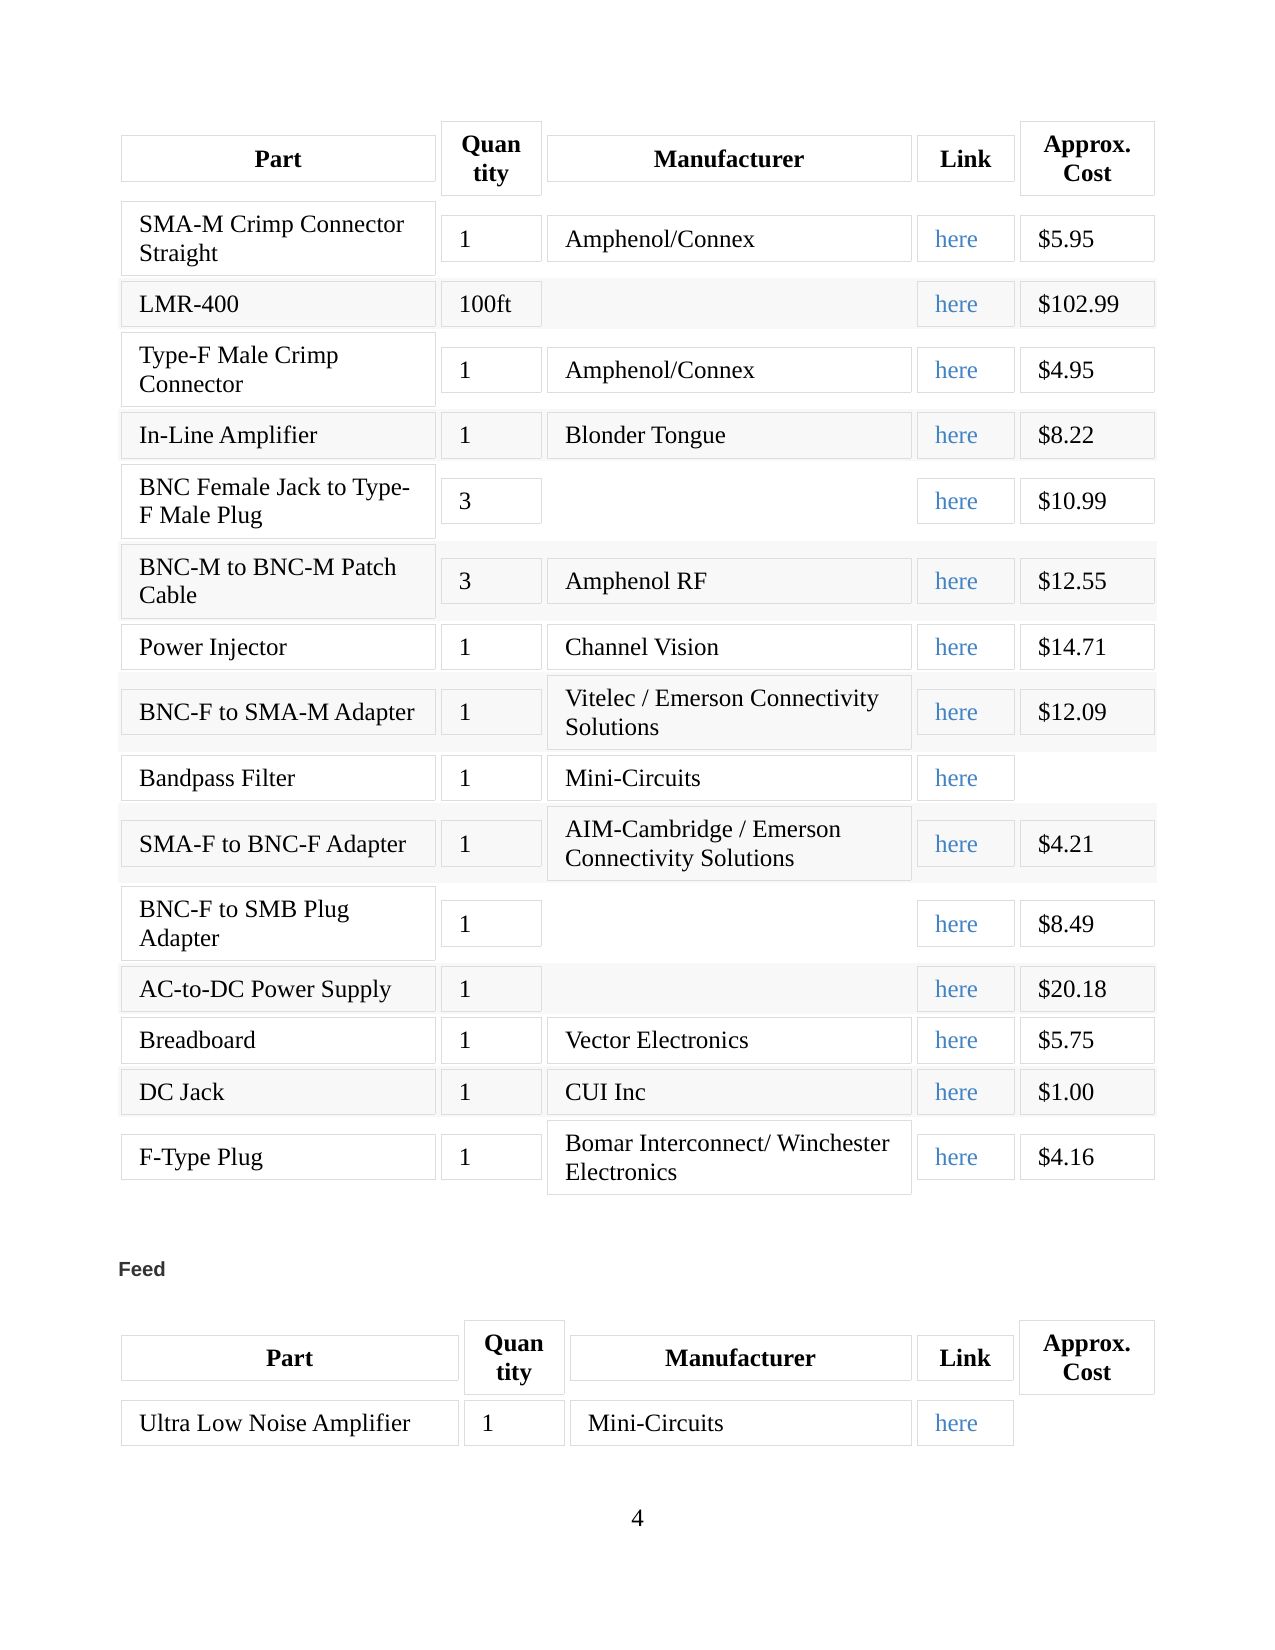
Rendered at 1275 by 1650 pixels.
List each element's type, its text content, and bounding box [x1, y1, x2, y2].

table_cell $5.95 [1017, 198, 1157, 278]
table_header Link [914, 118, 1017, 198]
table_header Part [118, 118, 438, 198]
table_cell Amphenol RF [544, 541, 914, 621]
table_cell here [914, 1117, 1017, 1197]
subtitle Feed [118, 1257, 1157, 1281]
table_cell [544, 963, 914, 1014]
table_cell 1 [461, 1397, 567, 1448]
table_cell $10.99 [1017, 461, 1157, 541]
table_cell Type-F Male Crimp Connector [118, 329, 438, 409]
table_cell [1017, 752, 1157, 803]
table_cell $20.18 [1017, 963, 1157, 1014]
table_header Approx. Cost [1017, 118, 1157, 198]
table_cell DC Jack [118, 1066, 438, 1117]
table_cell 1 [438, 1117, 544, 1197]
table_cell here [914, 803, 1017, 883]
table_cell CUI Inc [544, 1066, 914, 1117]
table_header Part [118, 1317, 461, 1397]
table_cell $12.09 [1017, 672, 1157, 752]
table_cell Mini-Circuits [544, 752, 914, 803]
table_header Link [914, 1317, 1016, 1397]
table_cell AIM-Cambridge / Emerson Connectivity Solutions [544, 803, 914, 883]
table_cell Amphenol/Connex [544, 329, 914, 409]
table_cell BNC Female Jack to Type-F Male Plug [118, 461, 438, 541]
table_cell here [914, 1066, 1017, 1117]
table_cell 1 [438, 621, 544, 672]
table_cell LMR-400 [118, 278, 438, 329]
table_cell BNC-F to SMB Plug Adapter [118, 883, 438, 963]
table_cell [544, 883, 914, 963]
table_header Approx. Cost [1016, 1317, 1157, 1397]
table_cell here [914, 278, 1017, 329]
table_cell 1 [438, 1066, 544, 1117]
table_cell $8.22 [1017, 409, 1157, 461]
table_cell Bandpass Filter [118, 752, 438, 803]
table_cell here [914, 752, 1017, 803]
table_cell $1.00 [1017, 1066, 1157, 1117]
table_cell $12.55 [1017, 541, 1157, 621]
table_cell here [914, 672, 1017, 752]
table_cell Power Injector [118, 621, 438, 672]
table_cell here [914, 541, 1017, 621]
table_cell 1 [438, 198, 544, 278]
table_cell Mini-Circuits [567, 1397, 914, 1448]
table_cell In-Line Amplifier [118, 409, 438, 461]
table_cell 1 [438, 963, 544, 1014]
table_cell 1 [438, 883, 544, 963]
table_cell Breadboard [118, 1014, 438, 1066]
table_cell $102.99 [1017, 278, 1157, 329]
table_cell 3 [438, 541, 544, 621]
table_cell SMA-F to BNC-F Adapter [118, 803, 438, 883]
table_cell $4.21 [1017, 803, 1157, 883]
table_header Manufacturer [544, 118, 914, 198]
table_cell here [914, 1014, 1017, 1066]
table_cell here [914, 198, 1017, 278]
table_cell Bomar Interconnect/ Winchester Electronics [544, 1117, 914, 1197]
table_cell 1 [438, 1014, 544, 1066]
table_cell SMA-M Crimp Connector Straight [118, 198, 438, 278]
table_cell 1 [438, 803, 544, 883]
table_cell 1 [438, 409, 544, 461]
table_cell $4.95 [1017, 329, 1157, 409]
table_cell here [914, 409, 1017, 461]
table_cell BNC-M to BNC-M Patch Cable [118, 541, 438, 621]
table_cell 1 [438, 329, 544, 409]
table_cell [1016, 1397, 1157, 1448]
table_cell here [914, 1397, 1016, 1448]
table_cell Channel Vision [544, 621, 914, 672]
table_cell Ultra Low Noise Amplifier [118, 1397, 461, 1448]
table_cell here [914, 461, 1017, 541]
table_cell 3 [438, 461, 544, 541]
table_cell Vector Electronics [544, 1014, 914, 1066]
table_cell 100ft [438, 278, 544, 329]
table_header Quantity [438, 118, 544, 198]
table_cell $8.49 [1017, 883, 1157, 963]
table_cell [544, 278, 914, 329]
table_cell Vitelec / Emerson Connectivity Solutions [544, 672, 914, 752]
table_header Quantity [461, 1317, 567, 1397]
table_cell BNC-F to SMA-M Adapter [118, 672, 438, 752]
table_cell F-Type Plug [118, 1117, 438, 1197]
table_cell here [914, 963, 1017, 1014]
table_cell [544, 461, 914, 541]
table_cell $14.71 [1017, 621, 1157, 672]
table_cell Blonder Tongue [544, 409, 914, 461]
table_cell $4.16 [1017, 1117, 1157, 1197]
table_cell Amphenol/Connex [544, 198, 914, 278]
table_cell 1 [438, 752, 544, 803]
table_cell here [914, 621, 1017, 672]
table_cell AC-to-DC Power Supply [118, 963, 438, 1014]
table_cell here [914, 883, 1017, 963]
table_cell $5.75 [1017, 1014, 1157, 1066]
table_cell 1 [438, 672, 544, 752]
table_header Manufacturer [567, 1317, 914, 1397]
table_cell here [914, 329, 1017, 409]
